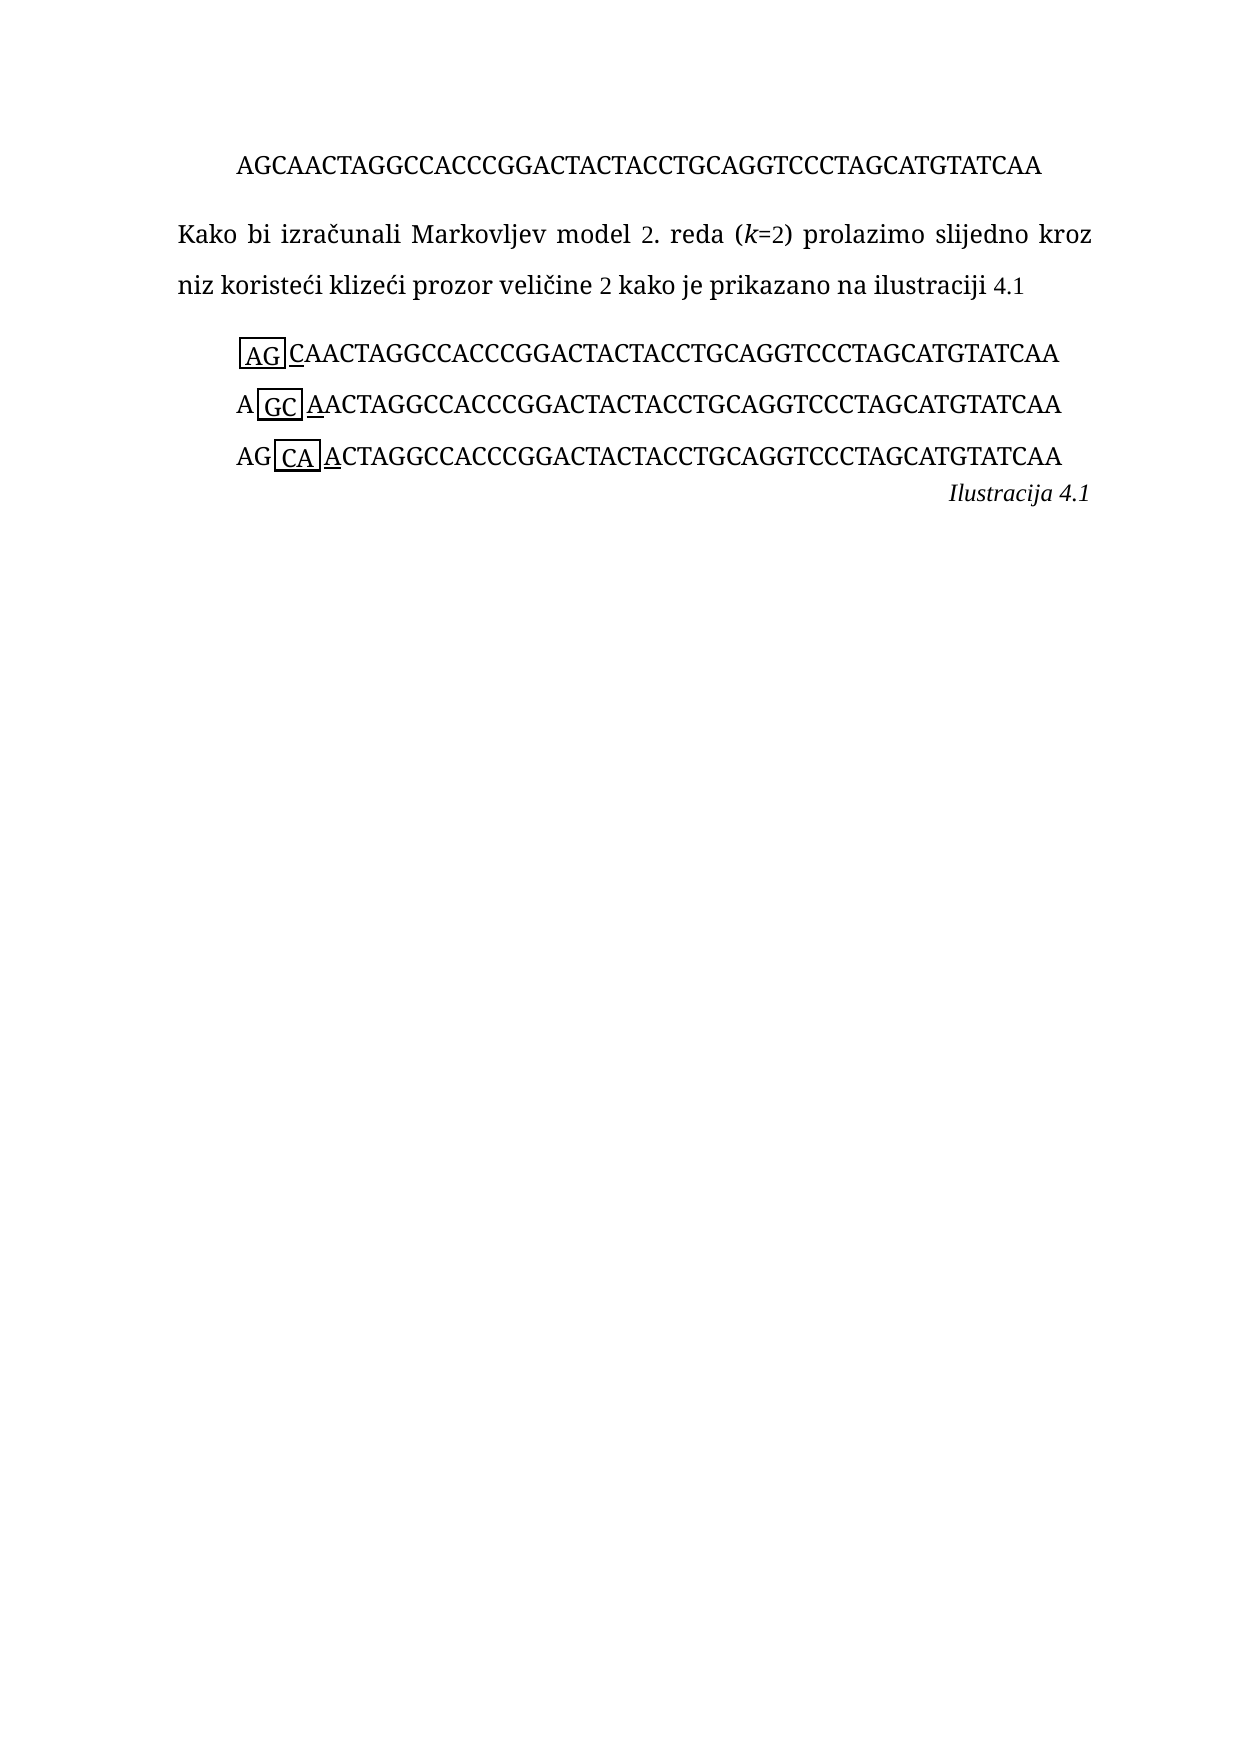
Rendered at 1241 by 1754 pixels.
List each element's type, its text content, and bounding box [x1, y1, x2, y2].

text Kako bi izračunali Markovljev model 2. reda (k=2) prolazimo slijedno kroz niz koristeći klizeći prozor veličine 2 kako je prikazano na ilustraciji 4.1 [177, 216, 1093, 301]
text AGCAACTAGGCCACCCGGACTACTACCTGCAGGTCCCTAGCATGTATCAA [236, 148, 1093, 182]
table_header CAACTAGGCCACCCGGACTACTACCTGCAGGTCCCTAGCATGTATCAA AAACTAGGCCACCCGGACTACTACCTGCAGGTCCCTAGCATGTATCAA AGACTAGGCCACCCGGACTACTACCTGCAGGTCCCTAGCATGTATCAA [177, 324, 1093, 472]
text Ilustracija 4.1 [177, 478, 1093, 507]
